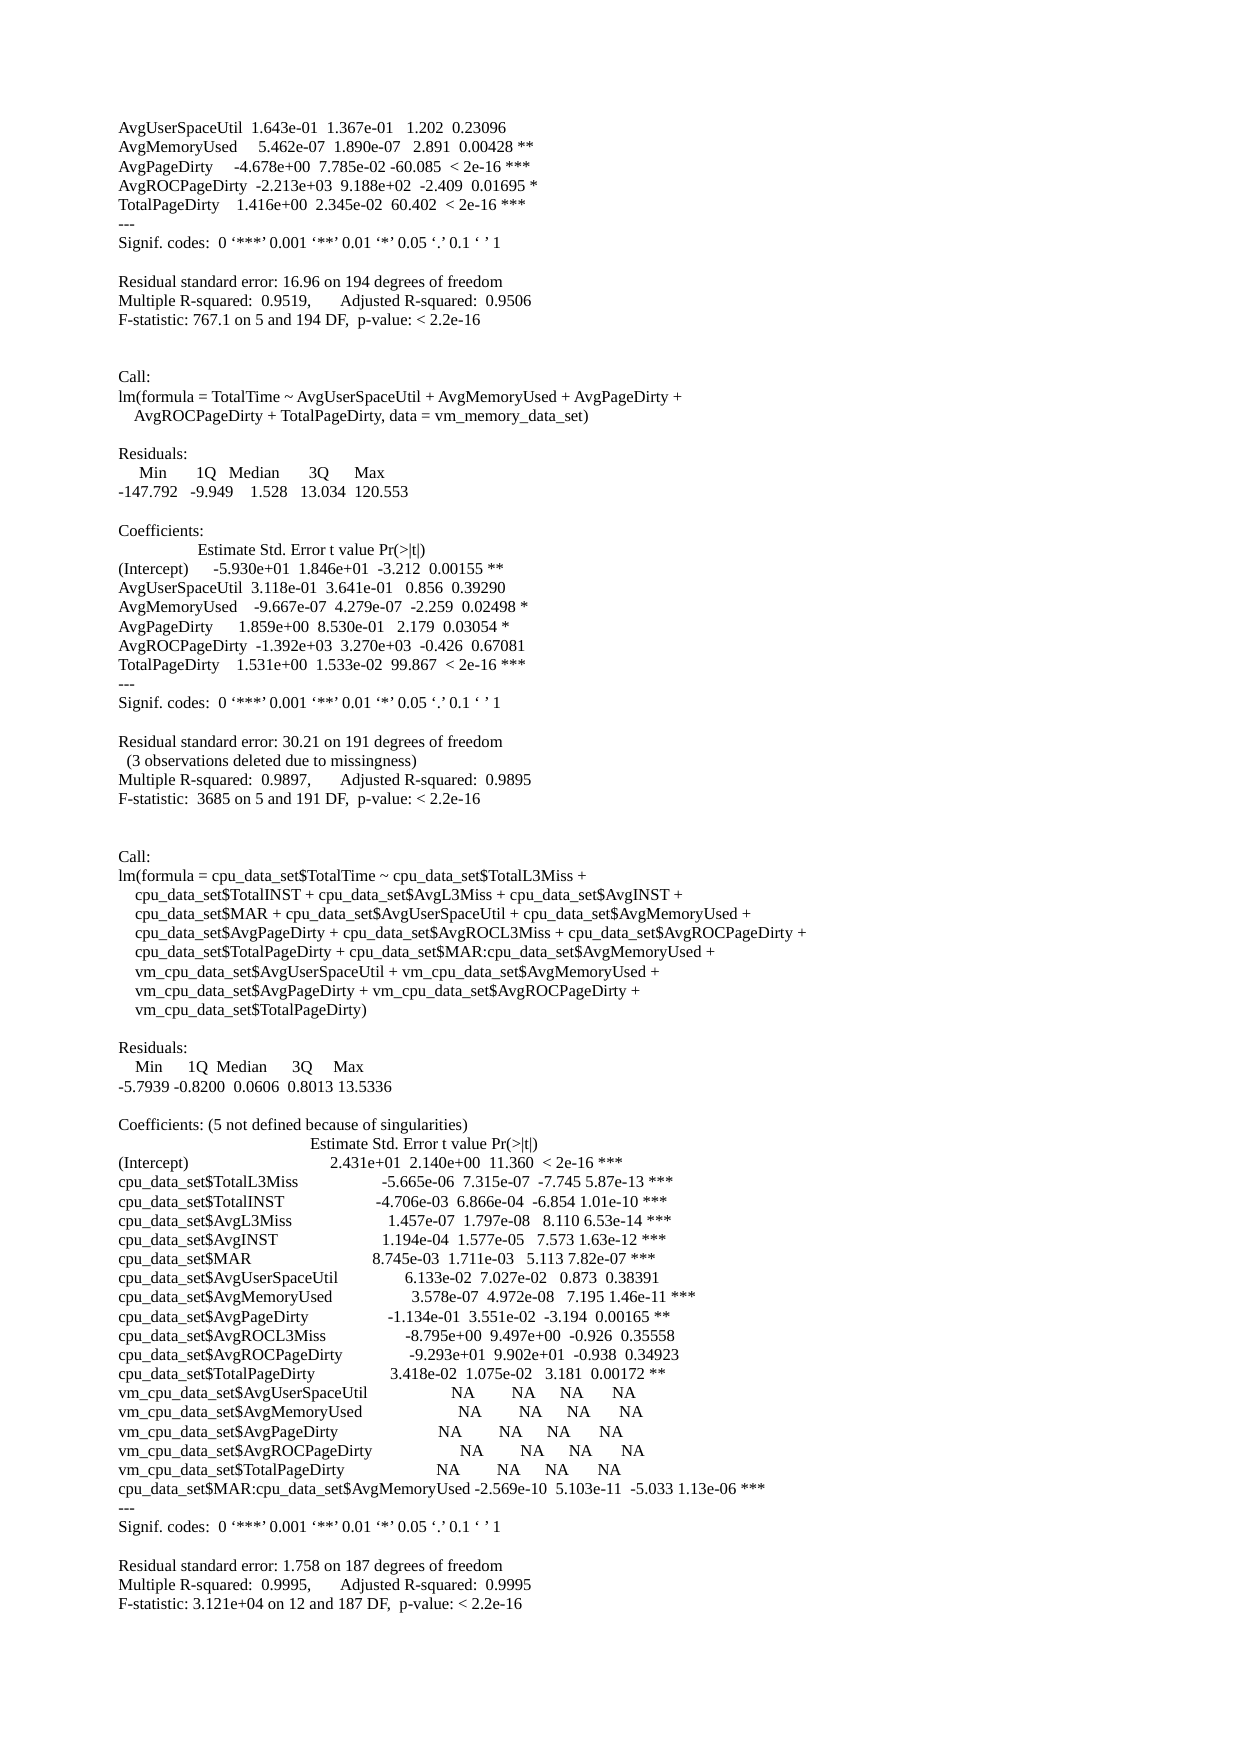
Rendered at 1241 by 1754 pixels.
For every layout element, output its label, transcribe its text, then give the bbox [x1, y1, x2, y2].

text cpu_data_set$TotalINST -4.706e-03 6.866e-04 -6.854 1.01e-10 *** [118, 1191, 1122, 1211]
text --- [118, 214, 1122, 233]
text cpu_data_set$AvgMemoryUsed 3.578e-07 4.972e-08 7.195 1.46e-11 *** [118, 1287, 1122, 1306]
text vm_cpu_data_set$AvgUserSpaceUtil + vm_cpu_data_set$AvgMemoryUsed + [118, 961, 1122, 981]
text cpu_data_set$AvgUserSpaceUtil 6.133e-02 7.027e-02 0.873 0.38391 [118, 1268, 1122, 1287]
text cpu_data_set$AvgROCL3Miss -8.795e+00 9.497e+00 -0.926 0.35558 [118, 1326, 1122, 1345]
text Multiple R-squared: 0.9897, Adjusted R-squared: 0.9895 [118, 770, 1122, 789]
text AvgMemoryUsed -9.667e-07 4.279e-07 -2.259 0.02498 * [118, 597, 1122, 616]
text vm_cpu_data_set$AvgMemoryUsed NA NA NA NA [118, 1402, 1122, 1421]
text vm_cpu_data_set$AvgROCPageDirty NA NA NA NA [118, 1441, 1122, 1460]
text Coefficients: (5 not defined because of singularities) [118, 1115, 1122, 1134]
text Residuals: [118, 1038, 1122, 1057]
text Residual standard error: 1.758 on 187 degrees of freedom [118, 1556, 1122, 1575]
text AvgPageDirty -4.678e+00 7.785e-02 -60.085 < 2e-16 *** [118, 156, 1122, 176]
text -5.7939 -0.8200 0.0606 0.8013 13.5336 [118, 1076, 1122, 1096]
text F-statistic: 3.121e+04 on 12 and 187 DF, p-value: < 2.2e-16 [118, 1594, 1122, 1613]
text AvgROCPageDirty -1.392e+03 3.270e+03 -0.426 0.67081 [118, 636, 1122, 655]
text cpu_data_set$TotalPageDirty 3.418e-02 1.075e-02 3.181 0.00172 ** [118, 1364, 1122, 1383]
text Min 1Q Median 3Q Max [118, 463, 1122, 482]
text vm_cpu_data_set$AvgPageDirty NA NA NA NA [118, 1421, 1122, 1441]
text Min 1Q Median 3Q Max [118, 1057, 1122, 1076]
text --- [118, 1498, 1122, 1517]
text (Intercept) -5.930e+01 1.846e+01 -3.212 0.00155 ** [118, 559, 1122, 578]
text cpu_data_set$MAR 8.745e-03 1.711e-03 5.113 7.82e-07 *** [118, 1249, 1122, 1268]
text lm(formula = TotalTime ~ AvgUserSpaceUtil + AvgMemoryUsed + AvgPageDirty + [118, 386, 1122, 406]
text Call: [118, 367, 1122, 386]
text AvgROCPageDirty -2.213e+03 9.188e+02 -2.409 0.01695 * [118, 176, 1122, 195]
text cpu_data_set$MAR:cpu_data_set$AvgMemoryUsed -2.569e-10 5.103e-11 -5.033 1.13e-06 *** [118, 1479, 1122, 1498]
text cpu_data_set$AvgPageDirty + cpu_data_set$AvgROCL3Miss + cpu_data_set$AvgROCPageDirty + [118, 923, 1122, 942]
text F-statistic: 767.1 on 5 and 194 DF, p-value: < 2.2e-16 [118, 310, 1122, 329]
text Estimate Std. Error t value Pr(>|t|) [118, 540, 1122, 559]
text Multiple R-squared: 0.9519, Adjusted R-squared: 0.9506 [118, 291, 1122, 310]
text Signif. codes: 0 ‘***’ 0.001 ‘**’ 0.01 ‘*’ 0.05 ‘.’ 0.1 ‘ ’ 1 [118, 1517, 1122, 1536]
text vm_cpu_data_set$AvgPageDirty + vm_cpu_data_set$AvgROCPageDirty + [118, 981, 1122, 1000]
text AvgPageDirty 1.859e+00 8.530e-01 2.179 0.03054 * [118, 616, 1122, 636]
text cpu_data_set$TotalPageDirty + cpu_data_set$MAR:cpu_data_set$AvgMemoryUsed + [118, 942, 1122, 961]
text Multiple R-squared: 0.9995, Adjusted R-squared: 0.9995 [118, 1575, 1122, 1594]
text vm_cpu_data_set$TotalPageDirty) [118, 1000, 1122, 1019]
text AvgUserSpaceUtil 1.643e-01 1.367e-01 1.202 0.23096 [118, 118, 1122, 137]
text --- [118, 674, 1122, 693]
text TotalPageDirty 1.416e+00 2.345e-02 60.402 < 2e-16 *** [118, 195, 1122, 214]
text (3 observations deleted due to missingness) [118, 751, 1122, 770]
text AvgROCPageDirty + TotalPageDirty, data = vm_memory_data_set) [118, 406, 1122, 425]
text cpu_data_set$AvgINST 1.194e-04 1.577e-05 7.573 1.63e-12 *** [118, 1230, 1122, 1249]
text Coefficients: [118, 521, 1122, 540]
text cpu_data_set$MAR + cpu_data_set$AvgUserSpaceUtil + cpu_data_set$AvgMemoryUsed + [118, 904, 1122, 923]
text Residuals: [118, 444, 1122, 463]
text F-statistic: 3685 on 5 and 191 DF, p-value: < 2.2e-16 [118, 789, 1122, 808]
text Residual standard error: 30.21 on 191 degrees of freedom [118, 731, 1122, 751]
text Signif. codes: 0 ‘***’ 0.001 ‘**’ 0.01 ‘*’ 0.05 ‘.’ 0.1 ‘ ’ 1 [118, 233, 1122, 252]
text cpu_data_set$AvgROCPageDirty -9.293e+01 9.902e+01 -0.938 0.34923 [118, 1345, 1122, 1364]
text cpu_data_set$AvgL3Miss 1.457e-07 1.797e-08 8.110 6.53e-14 *** [118, 1211, 1122, 1230]
text vm_cpu_data_set$AvgUserSpaceUtil NA NA NA NA [118, 1383, 1122, 1402]
text -147.792 -9.949 1.528 13.034 120.553 [118, 482, 1122, 501]
text Residual standard error: 16.96 on 194 degrees of freedom [118, 271, 1122, 291]
text cpu_data_set$AvgPageDirty -1.134e-01 3.551e-02 -3.194 0.00165 ** [118, 1306, 1122, 1326]
text Estimate Std. Error t value Pr(>|t|) [118, 1134, 1122, 1153]
text cpu_data_set$TotalINST + cpu_data_set$AvgL3Miss + cpu_data_set$AvgINST + [118, 885, 1122, 904]
text vm_cpu_data_set$TotalPageDirty NA NA NA NA [118, 1460, 1122, 1479]
text AvgMemoryUsed 5.462e-07 1.890e-07 2.891 0.00428 ** [118, 137, 1122, 156]
text (Intercept) 2.431e+01 2.140e+00 11.360 < 2e-16 *** [118, 1153, 1122, 1172]
text AvgUserSpaceUtil 3.118e-01 3.641e-01 0.856 0.39290 [118, 578, 1122, 597]
text lm(formula = cpu_data_set$TotalTime ~ cpu_data_set$TotalL3Miss + [118, 866, 1122, 885]
text Signif. codes: 0 ‘***’ 0.001 ‘**’ 0.01 ‘*’ 0.05 ‘.’ 0.1 ‘ ’ 1 [118, 693, 1122, 712]
text Call: [118, 846, 1122, 866]
text TotalPageDirty 1.531e+00 1.533e-02 99.867 < 2e-16 *** [118, 655, 1122, 674]
text cpu_data_set$TotalL3Miss -5.665e-06 7.315e-07 -7.745 5.87e-13 *** [118, 1172, 1122, 1191]
